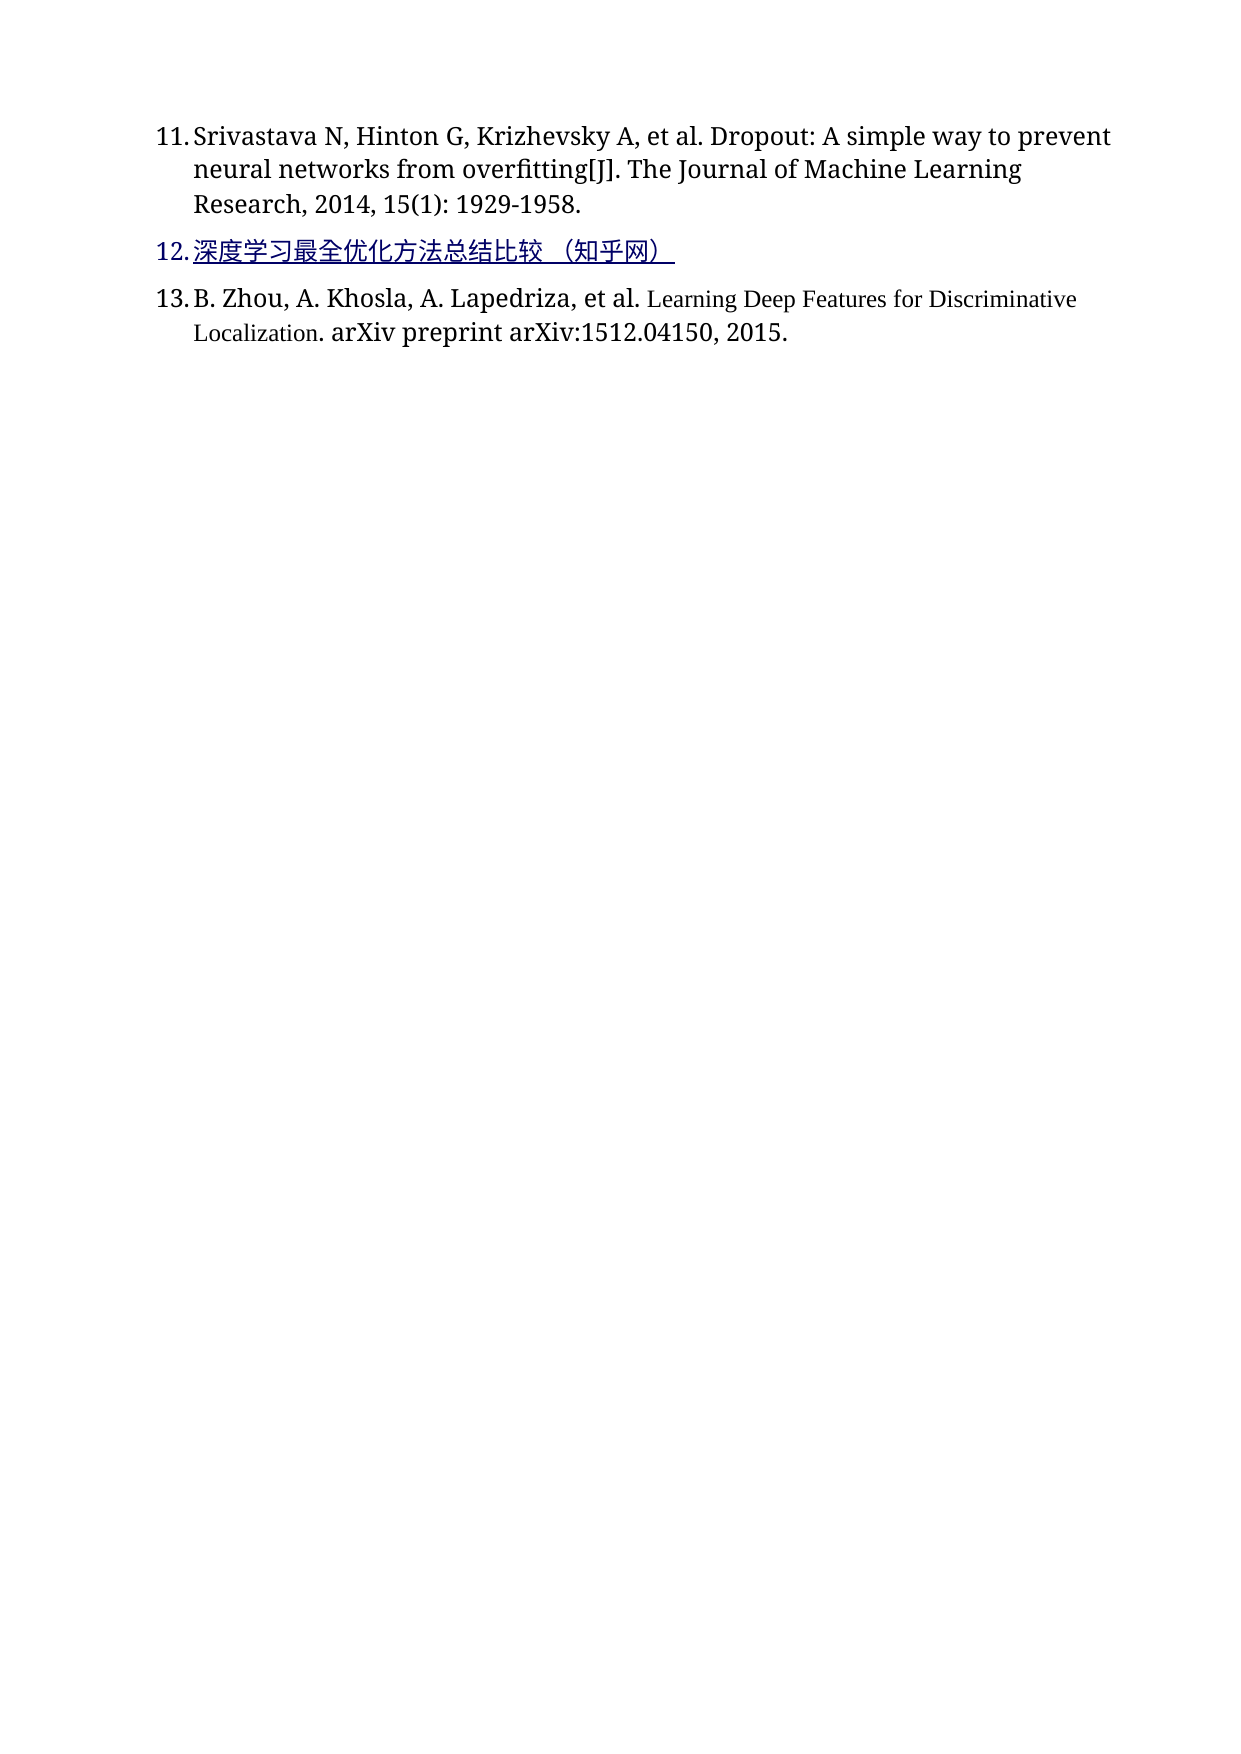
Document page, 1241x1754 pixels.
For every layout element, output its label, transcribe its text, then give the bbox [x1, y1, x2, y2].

list B. Zhou, A. Khosla, A. Lapedriza, et al. Learning Deep Features for Discriminative Localization. arXiv preprint arXiv:1512.04150, 2015. [156, 280, 1122, 348]
list 深度学习最全优化方法总结比较 （知乎网） [156, 233, 1122, 267]
list Srivastava N, Hinton G, Krizhevsky A, et al. Dropout: A simple way to prevent neural networks from overfitting[J]. The Journal of Machine Learning Research, 2014, 15(1): 1929-1958. [156, 118, 1122, 220]
